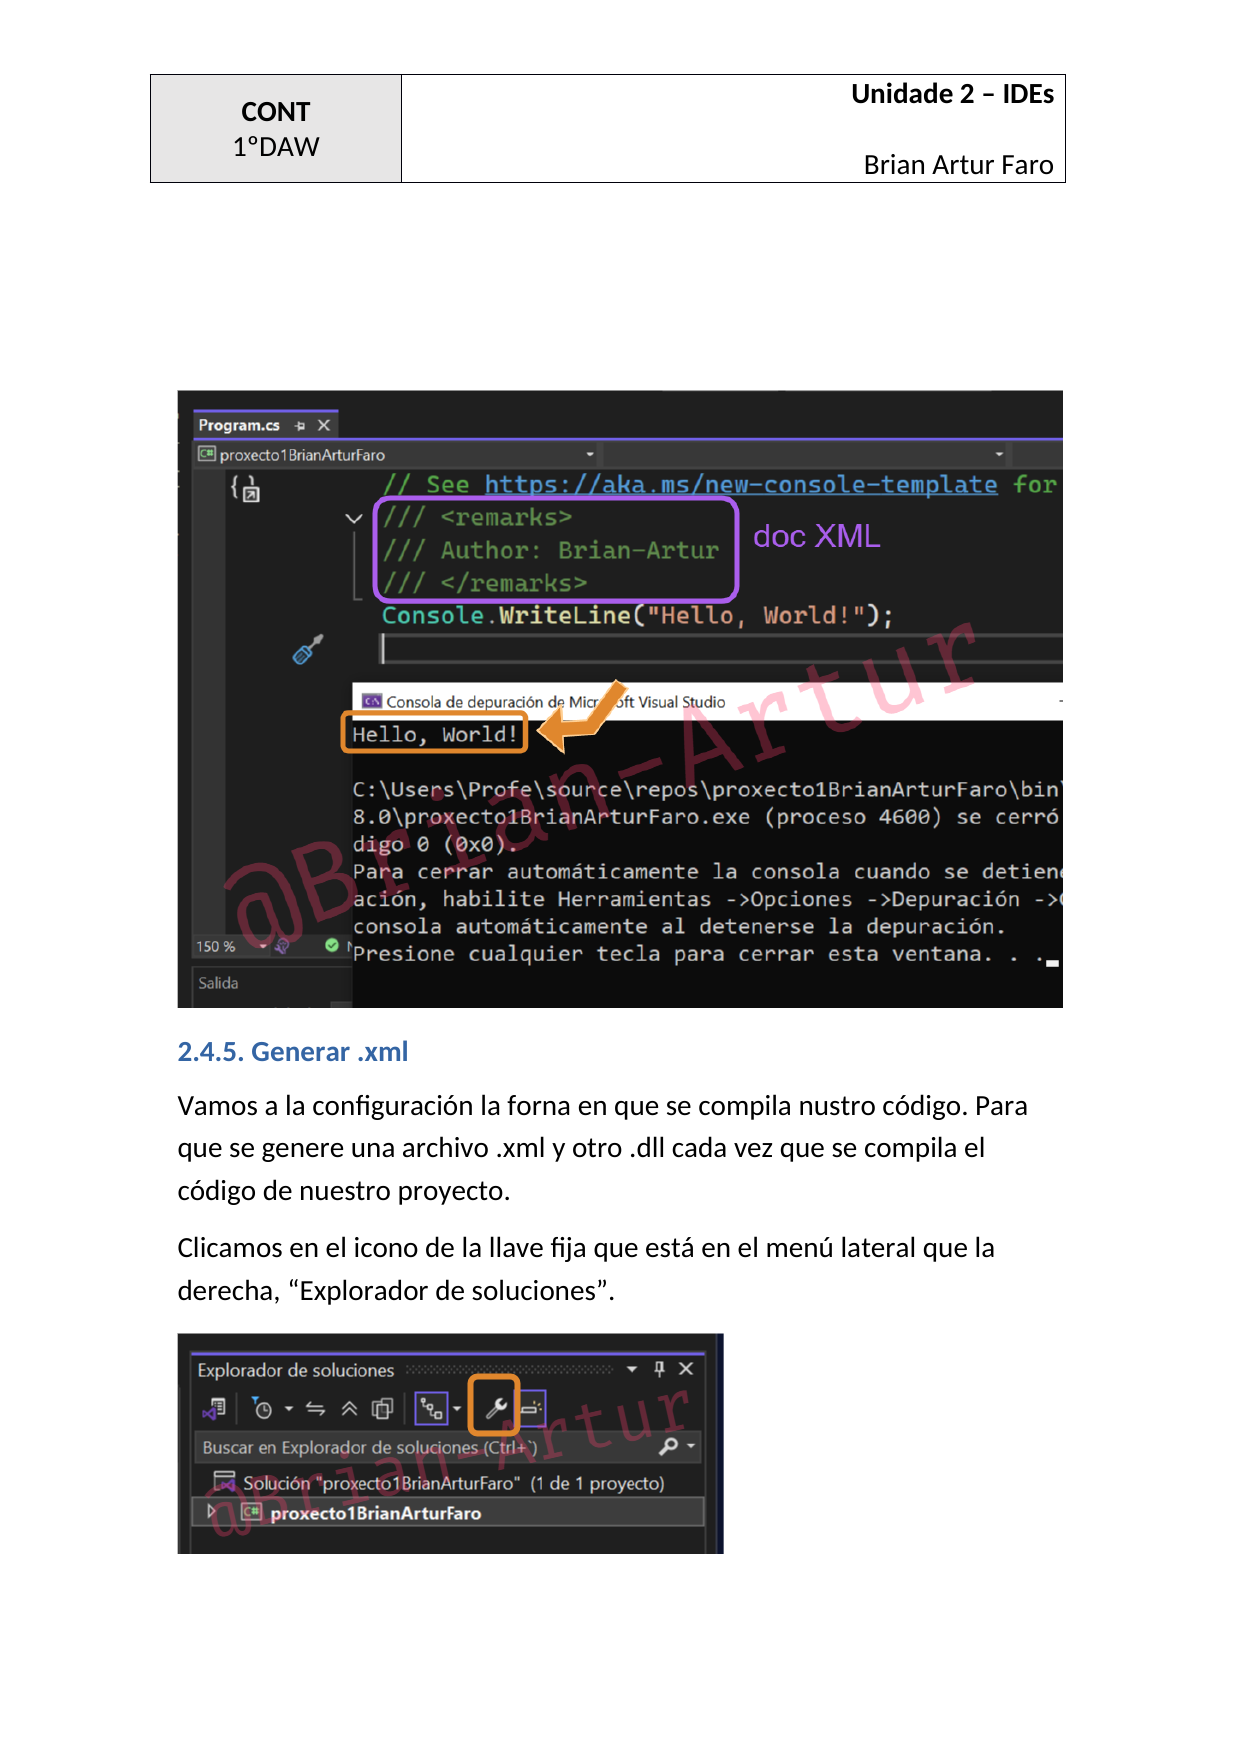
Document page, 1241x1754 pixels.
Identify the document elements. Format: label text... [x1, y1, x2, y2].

text Vamos a la configuración la forna en que se compila nustro código. Para que se genere una archivo .xml y otro .dll cada vez que se compila el código de nuestro proyecto. [177, 1087, 1063, 1208]
picture [177, 390, 1063, 1008]
text 2.4.5. Generar .xml [177, 1033, 1063, 1069]
text Clicamos en el icono de la llave fija que está en el menú lateral que la derecha, “Explorador de soluciones”. [177, 1229, 1063, 1308]
picture [177, 1333, 724, 1554]
